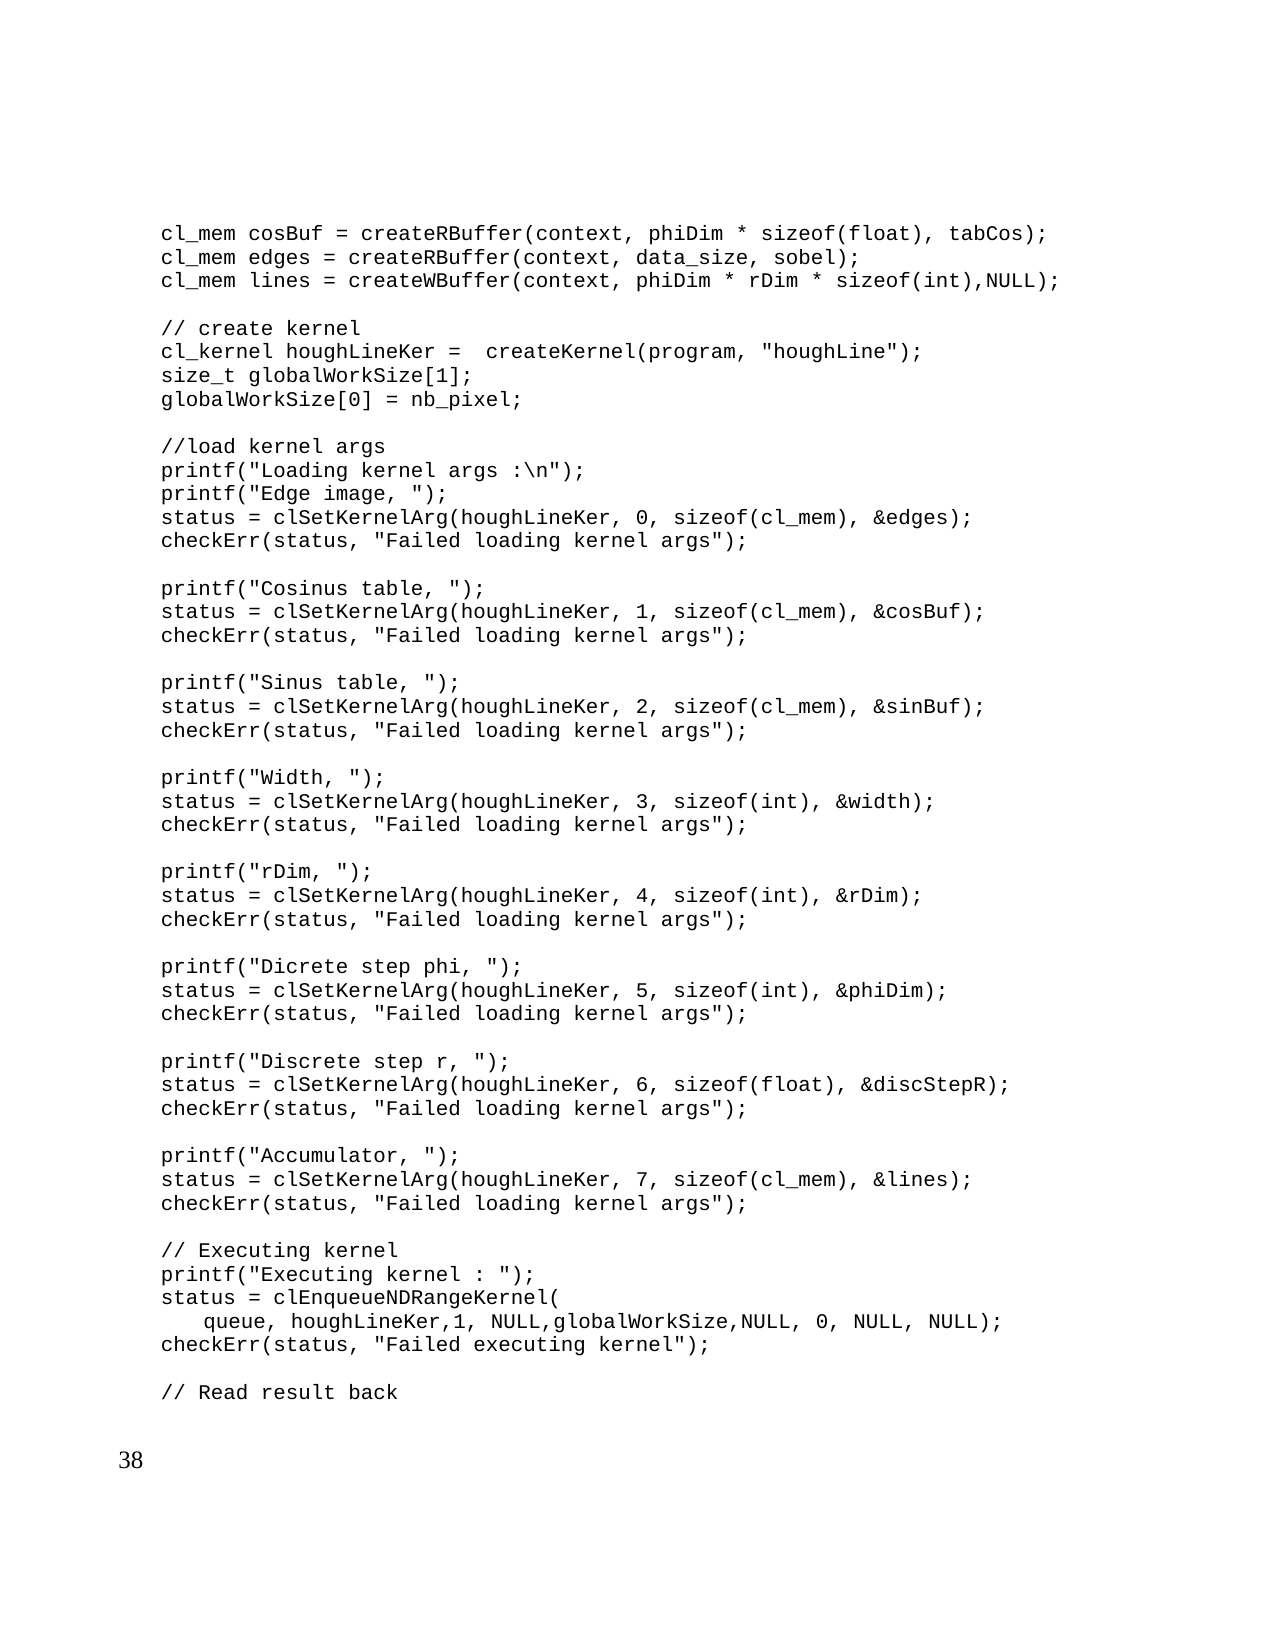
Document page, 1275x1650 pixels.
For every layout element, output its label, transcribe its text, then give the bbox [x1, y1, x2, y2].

text checkErr(status, "Failed loading kernel args"); [118, 625, 1157, 649]
text status = clSetKernelArg(houghLineKer, 0, sizeof(cl_mem), &edges); [118, 507, 1157, 531]
text queue, houghLineKer,1, NULL,globalWorkSize,NULL, 0, NULL, NULL); [118, 1311, 1157, 1334]
text printf("Loading kernel args :\n"); [118, 459, 1157, 483]
text cl_mem cosBuf = createRBuffer(context, phiDim * sizeof(float), tabCos); [118, 223, 1157, 247]
text checkErr(status, "Failed executing kernel"); [118, 1334, 1157, 1358]
text status = clSetKernelArg(houghLineKer, 6, sizeof(float), &discStepR); [118, 1074, 1157, 1098]
text printf("Dicrete step phi, "); [118, 956, 1157, 980]
text cl_kernel houghLineKer = createKernel(program, "houghLine"); [118, 341, 1157, 365]
text printf("Executing kernel : "); [118, 1263, 1157, 1287]
text status = clSetKernelArg(houghLineKer, 2, sizeof(cl_mem), &sinBuf); [118, 696, 1157, 720]
text checkErr(status, "Failed loading kernel args"); [118, 909, 1157, 932]
text status = clSetKernelArg(houghLineKer, 3, sizeof(int), &width); [118, 791, 1157, 814]
text printf("rDim, "); [118, 862, 1157, 885]
text printf("Edge image, "); [118, 483, 1157, 507]
text //load kernel args [118, 436, 1157, 459]
text globalWorkSize[0] = nb_pixel; [118, 389, 1157, 412]
text size_t globalWorkSize[1]; [118, 365, 1157, 389]
text status = clSetKernelArg(houghLineKer, 7, sizeof(cl_mem), &lines); [118, 1169, 1157, 1193]
text // Executing kernel [118, 1240, 1157, 1263]
text printf("Sinus table, "); [118, 672, 1157, 696]
text status = clSetKernelArg(houghLineKer, 1, sizeof(cl_mem), &cosBuf); [118, 601, 1157, 625]
text // Read result back [118, 1382, 1157, 1405]
text printf("Discrete step r, "); [118, 1051, 1157, 1074]
text printf("Cosinus table, "); [118, 578, 1157, 601]
text checkErr(status, "Failed loading kernel args"); [118, 814, 1157, 838]
text checkErr(status, "Failed loading kernel args"); [118, 531, 1157, 554]
text checkErr(status, "Failed loading kernel args"); [118, 1193, 1157, 1216]
text cl_mem lines = createWBuffer(context, phiDim * rDim * sizeof(int),NULL); [118, 270, 1157, 294]
text // create kernel [118, 318, 1157, 341]
text status = clSetKernelArg(houghLineKer, 5, sizeof(int), &phiDim); [118, 980, 1157, 1003]
text status = clSetKernelArg(houghLineKer, 4, sizeof(int), &rDim); [118, 885, 1157, 909]
text checkErr(status, "Failed loading kernel args"); [118, 1003, 1157, 1027]
text printf("Width, "); [118, 767, 1157, 791]
text checkErr(status, "Failed loading kernel args"); [118, 720, 1157, 743]
text printf("Accumulator, "); [118, 1145, 1157, 1169]
text checkErr(status, "Failed loading kernel args"); [118, 1098, 1157, 1122]
text status = clEnqueueNDRangeKernel( [118, 1287, 1157, 1311]
text cl_mem edges = createRBuffer(context, data_size, sobel); [118, 247, 1157, 270]
